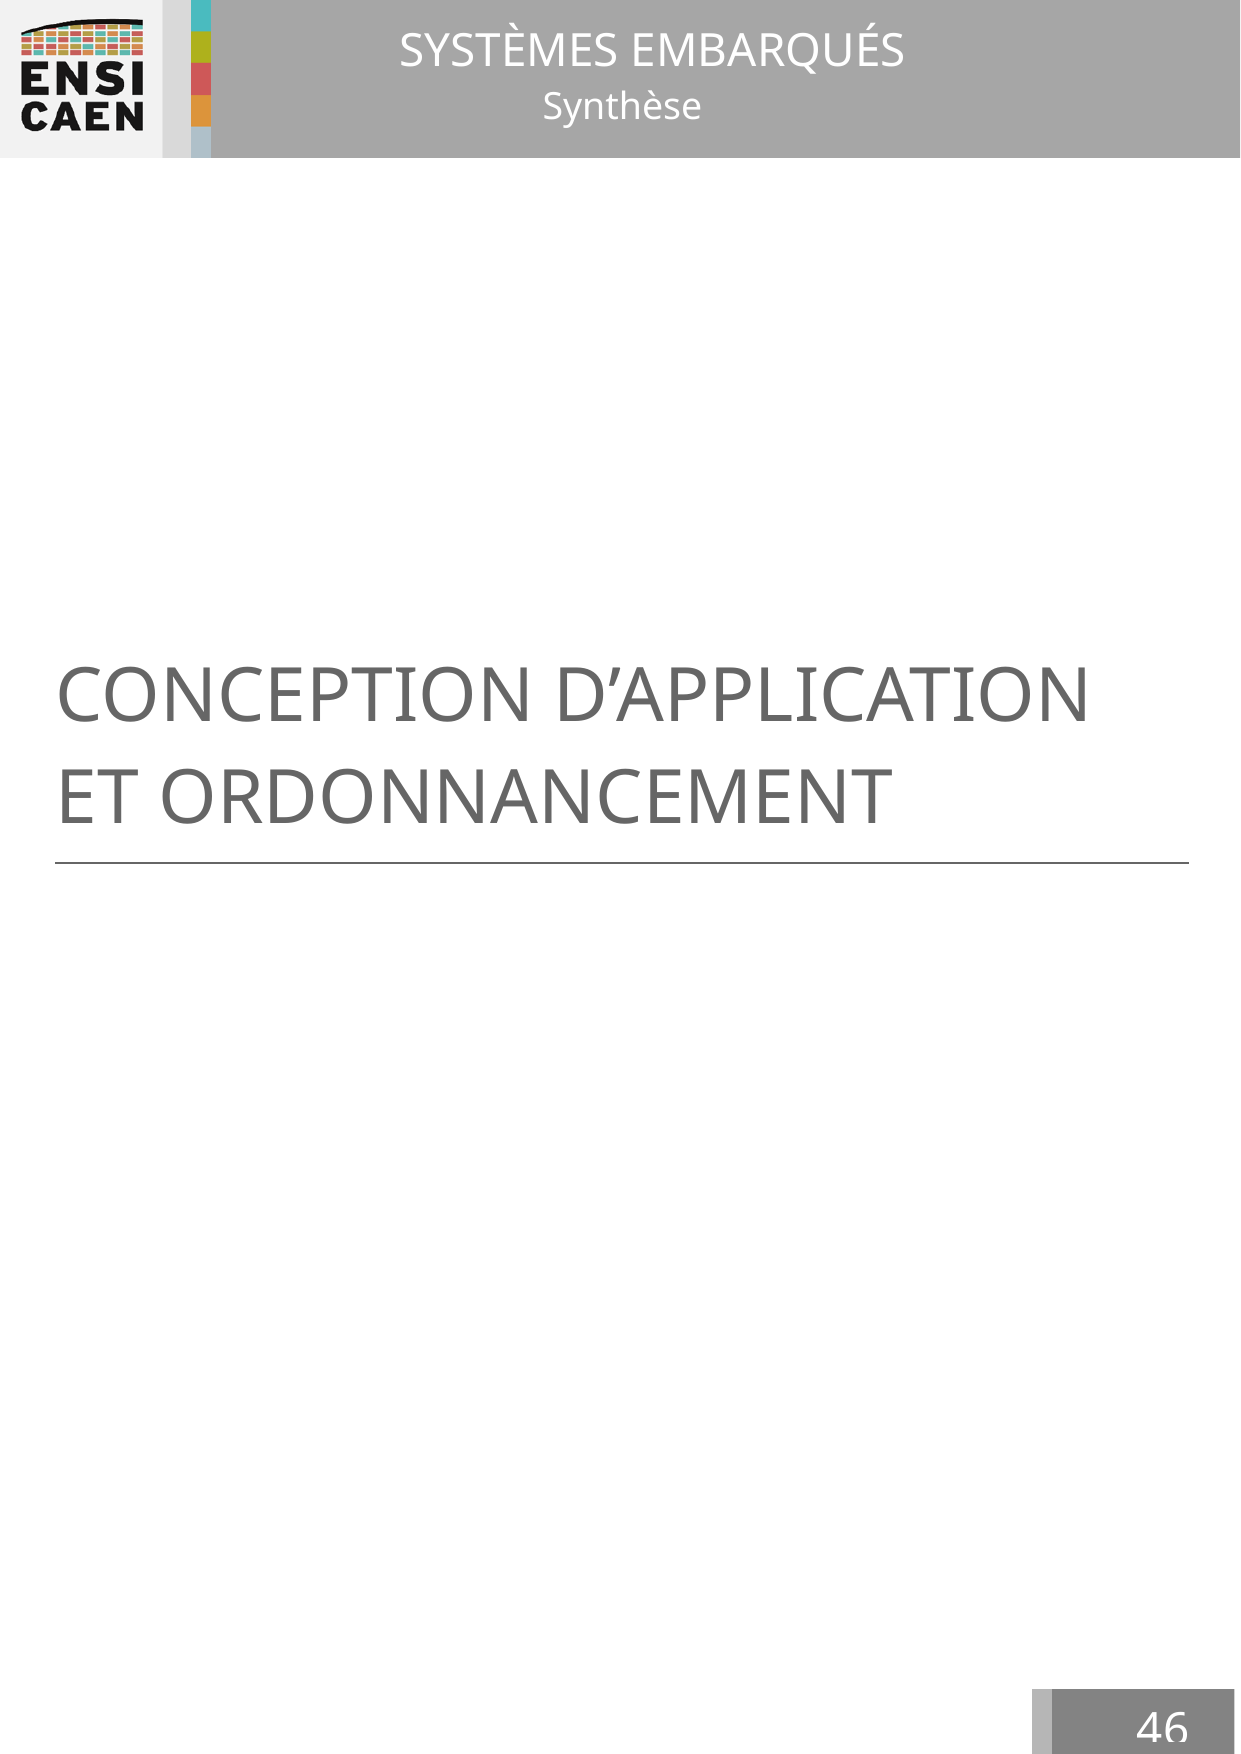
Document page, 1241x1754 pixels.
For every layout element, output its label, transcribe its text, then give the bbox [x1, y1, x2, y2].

text CONCEPTION D’APPLICATION [55, 641, 1189, 743]
picture [0, 0, 1241, 158]
text ET ORDONNANCEMENT [55, 743, 1189, 845]
picture [1032, 1689, 1235, 1754]
